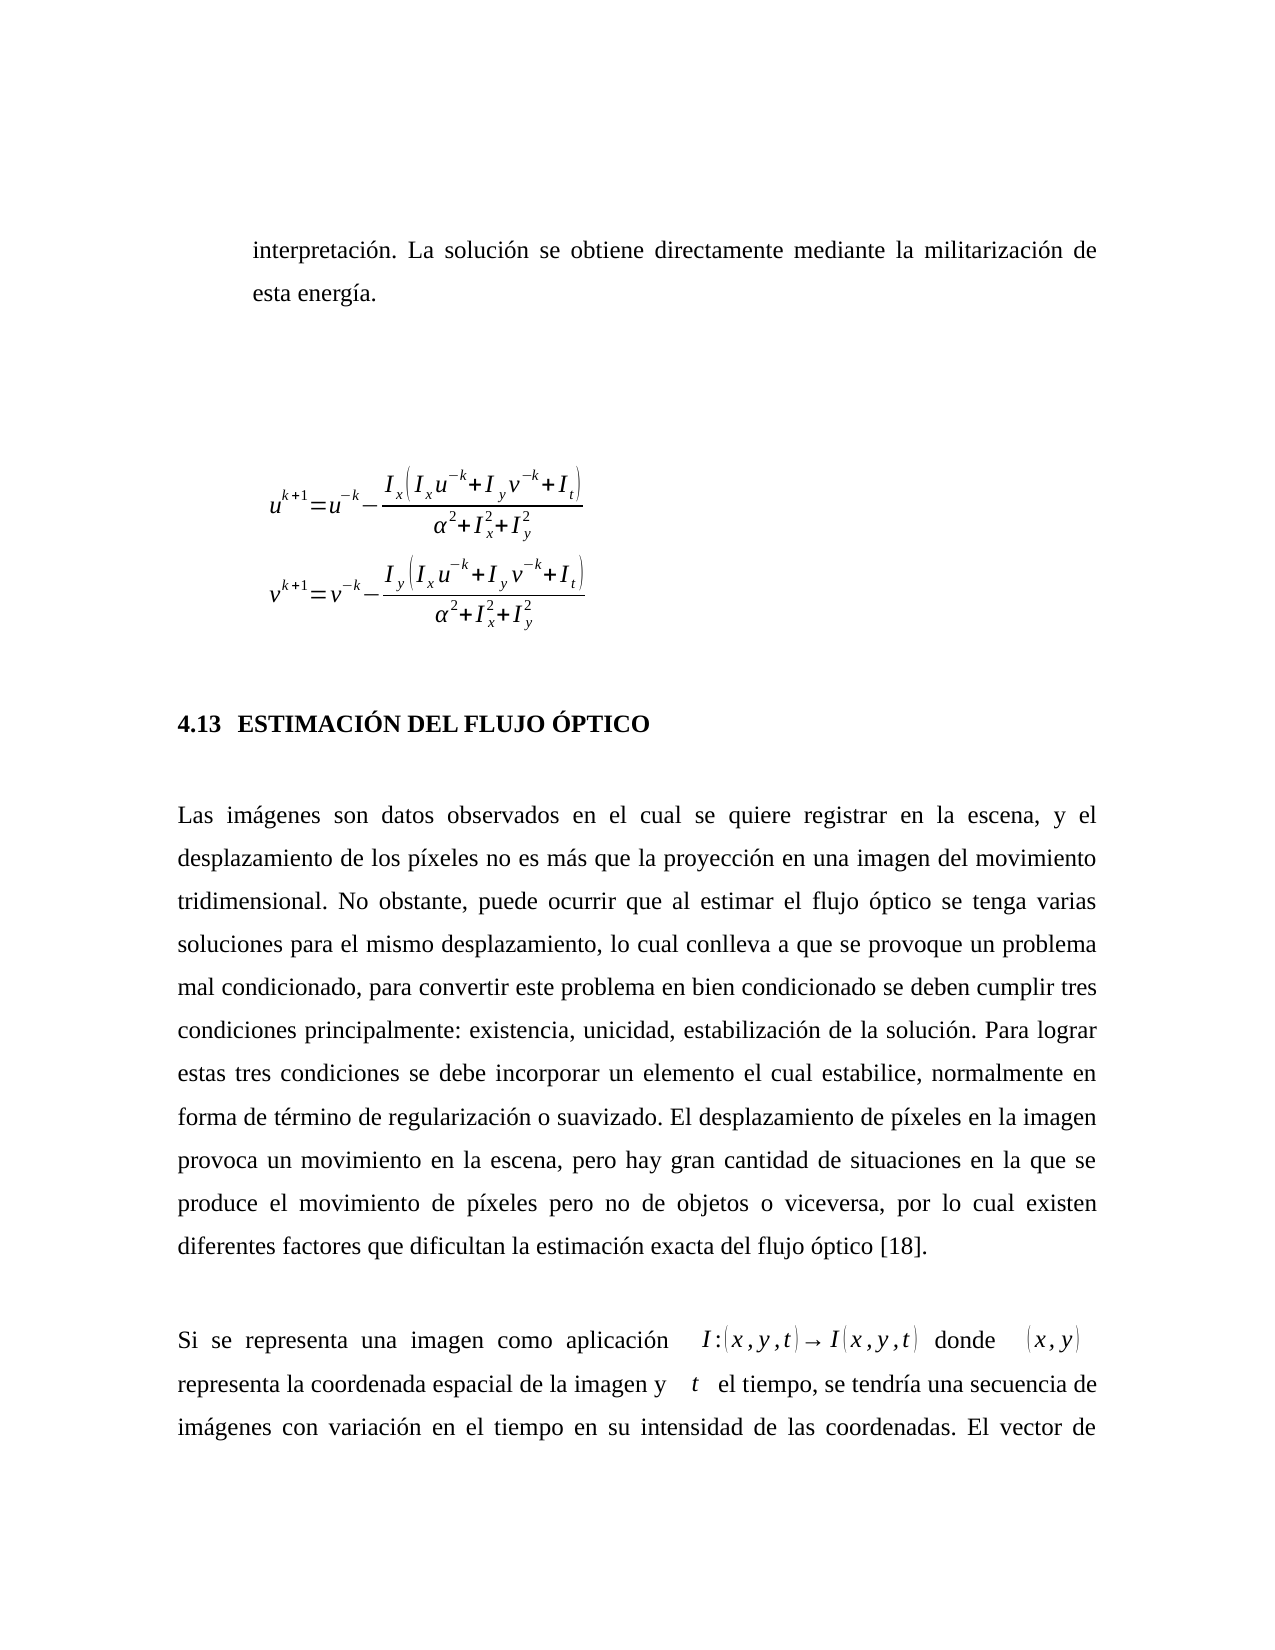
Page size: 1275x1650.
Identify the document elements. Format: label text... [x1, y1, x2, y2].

text Si se representa una imagen como aplicación donde representa la coordenada espacial de la imagen y el tiempo, se tendría una secuencia de imágenes con variación en el tiempo en su intensidad de las coordenadas. El vector de desplazamiento se define como función y representa el movimiento horizontal y vertical de los píxeles a través de la secuencia de imágenes. Se suele suponer que alguna propiedad presente en la imagen no varía a lo largo del tiempo, se representa como [3][4][5][6][7][8]: [177, 1324, 1098, 1441]
table_header [165, 465, 756, 554]
subtitle ESTIMACIÓN DEL FLUJO ÓPTICO [177, 709, 1098, 738]
list interpretación. La solución se obtiene directamente mediante la militarización de esta energía. [215, 235, 1098, 307]
table_header [756, 465, 1128, 554]
text Las imágenes son datos observados en el cual se quiere registrar en la escena, y el desplazamiento de los píxeles no es más que la proyección en una imagen del movimiento tridimensional. No obstante, puede ocurrir que al estimar el flujo óptico se tenga varias soluciones para el mismo desplazamiento, lo cual conlleva a que se provoque un problema mal condicionado, para convertir este problema en bien condicionado se deben cumplir tres condiciones principalmente: existencia, unicidad, estabilización de la solución. Para lograr estas tres condiciones se debe incorporar un elemento el cual estabilice, normalmente en forma de término de regularización o suavizado. El desplazamiento de píxeles en la imagen provoca un movimiento en la escena, pero hay gran cantidad de situaciones en la que se produce el movimiento de píxeles pero no de objetos o viceversa, por lo cual existen diferentes factores que dificultan la estimación exacta del flujo óptico [18]. [177, 800, 1098, 1260]
table_cell [165, 554, 756, 631]
table_cell [756, 554, 1128, 631]
